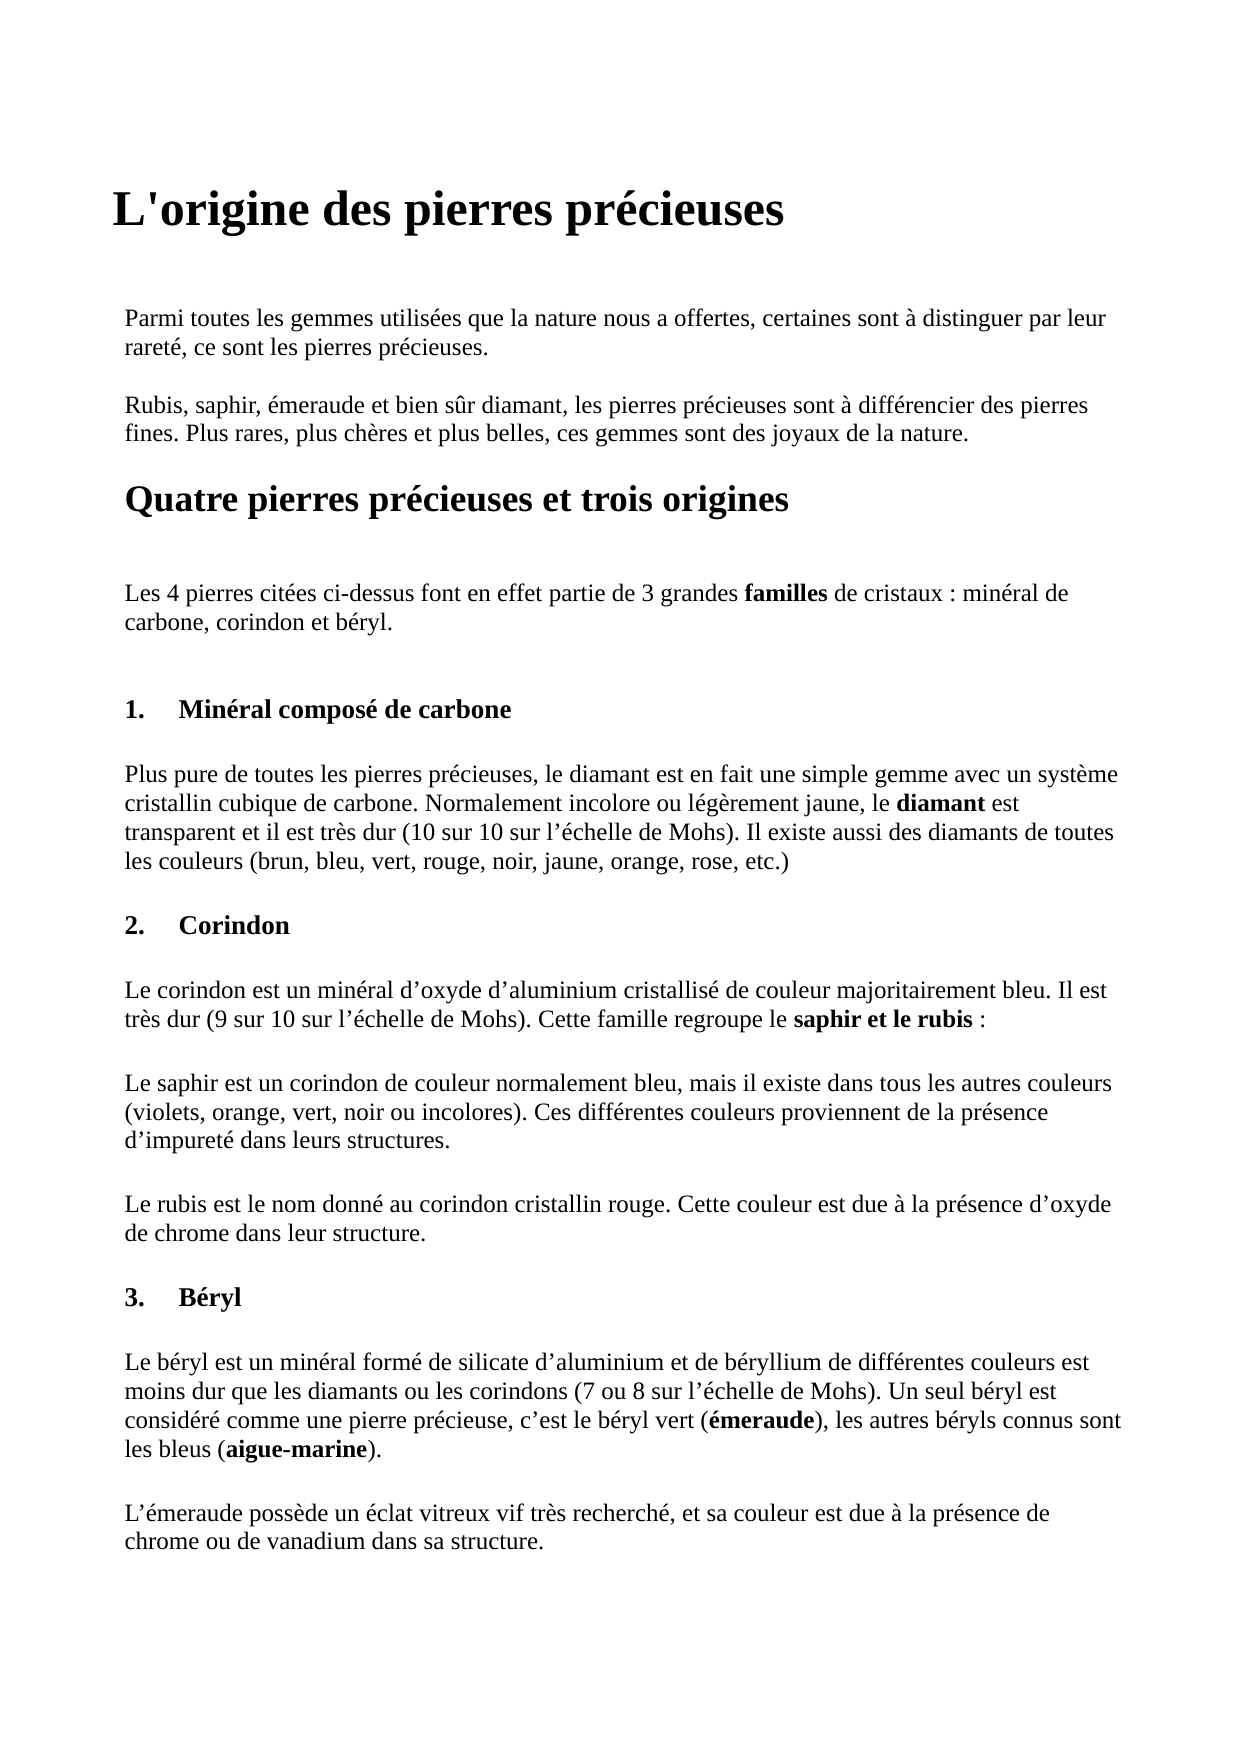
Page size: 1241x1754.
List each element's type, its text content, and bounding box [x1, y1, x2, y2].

text Le béryl est un minéral formé de silicate d’aluminium et de béryllium de différentes couleurs est moins dur que les diamants ou les corindons (7 ou 8 sur l’échelle de Mohs). Un seul béryl est considéré comme une pierre précieuse, c’est le béryl vert (émeraude), les autres béryls connus sont les bleus (aigue-marine). [124, 1347, 1128, 1462]
text Parmi toutes les gemmes utilisées que la nature nous a offertes, certaines sont à distinguer par leur rareté, ce sont les pierres précieuses. [124, 303, 1128, 361]
list Le saphir est un corindon de couleur normalement bleu, mais il existe dans tous les autres couleurs (violets, orange, vert, noir ou incolores). Ces différentes couleurs proviennent de la présence d’impureté dans leurs structures. [124, 1068, 1128, 1154]
text Les 4 pierres citées ci-dessus font en effet partie de 3 grandes familles de cristaux : minéral de carbone, corindon et béryl. [124, 578, 1128, 635]
text L'origine des pierres précieuses [112, 179, 1128, 237]
text Rubis, saphir, émeraude et bien sûr diamant, les pierres précieuses sont à différencier des pierres fines. Plus rares, plus chères et plus belles, ces gemmes sont des joyaux de la nature. [124, 390, 1128, 447]
list Le rubis est le nom donné au corindon cristallin rouge. Cette couleur est due à la présence d’oxyde de chrome dans leur structure. [124, 1189, 1128, 1247]
text 1. Minéral composé de carbone [124, 693, 1128, 725]
text Plus pure de toutes les pierres précieuses, le diamant est en fait une simple gemme avec un système cristallin cubique de carbone. Normalement incolore ou légèrement jaune, le diamant est transparent et il est très dur (10 sur 10 sur l’échelle de Mohs). Il existe aussi des diamants de toutes les couleurs (brun, bleu, vert, rouge, noir, jaune, orange, rose, etc.) [124, 759, 1128, 874]
text L’émeraude possède un éclat vitreux vif très recherché, et sa couleur est due à la présence de chrome ou de vanadium dans sa structure. [124, 1498, 1128, 1555]
text 2. Corindon [124, 909, 1128, 941]
text Quatre pierres précieuses et trois origines [124, 476, 1128, 519]
text Le corindon est un minéral d’oxyde d’aluminium cristallisé de couleur majoritairement bleu. Il est très dur (9 sur 10 sur l’échelle de Mohs). Cette famille regroupe le saphir et le rubis : [124, 976, 1128, 1033]
text 3. Béryl [124, 1281, 1128, 1313]
